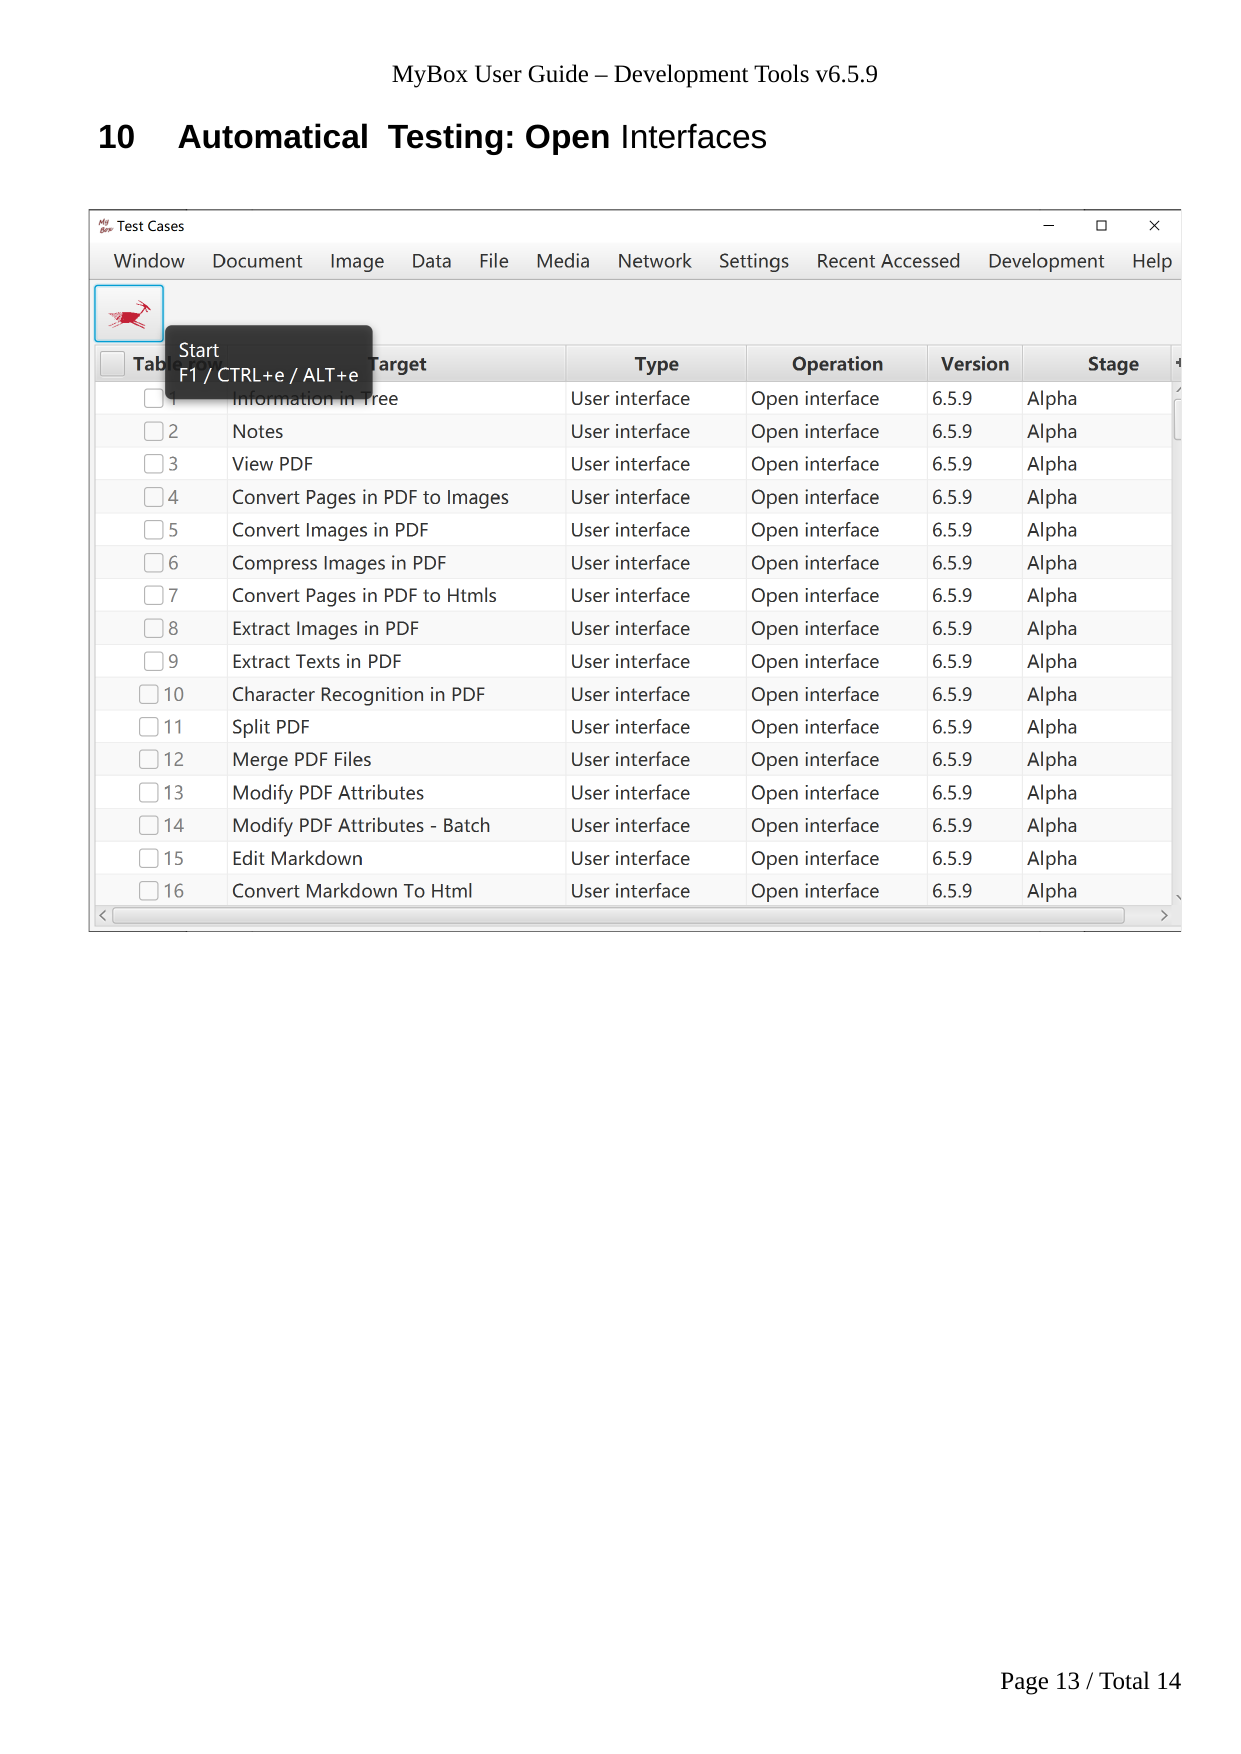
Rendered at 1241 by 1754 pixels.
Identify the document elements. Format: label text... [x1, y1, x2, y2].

subtitle Automatical Testing: Open Interfaces [88, 117, 1181, 156]
picture [88, 209, 1182, 932]
